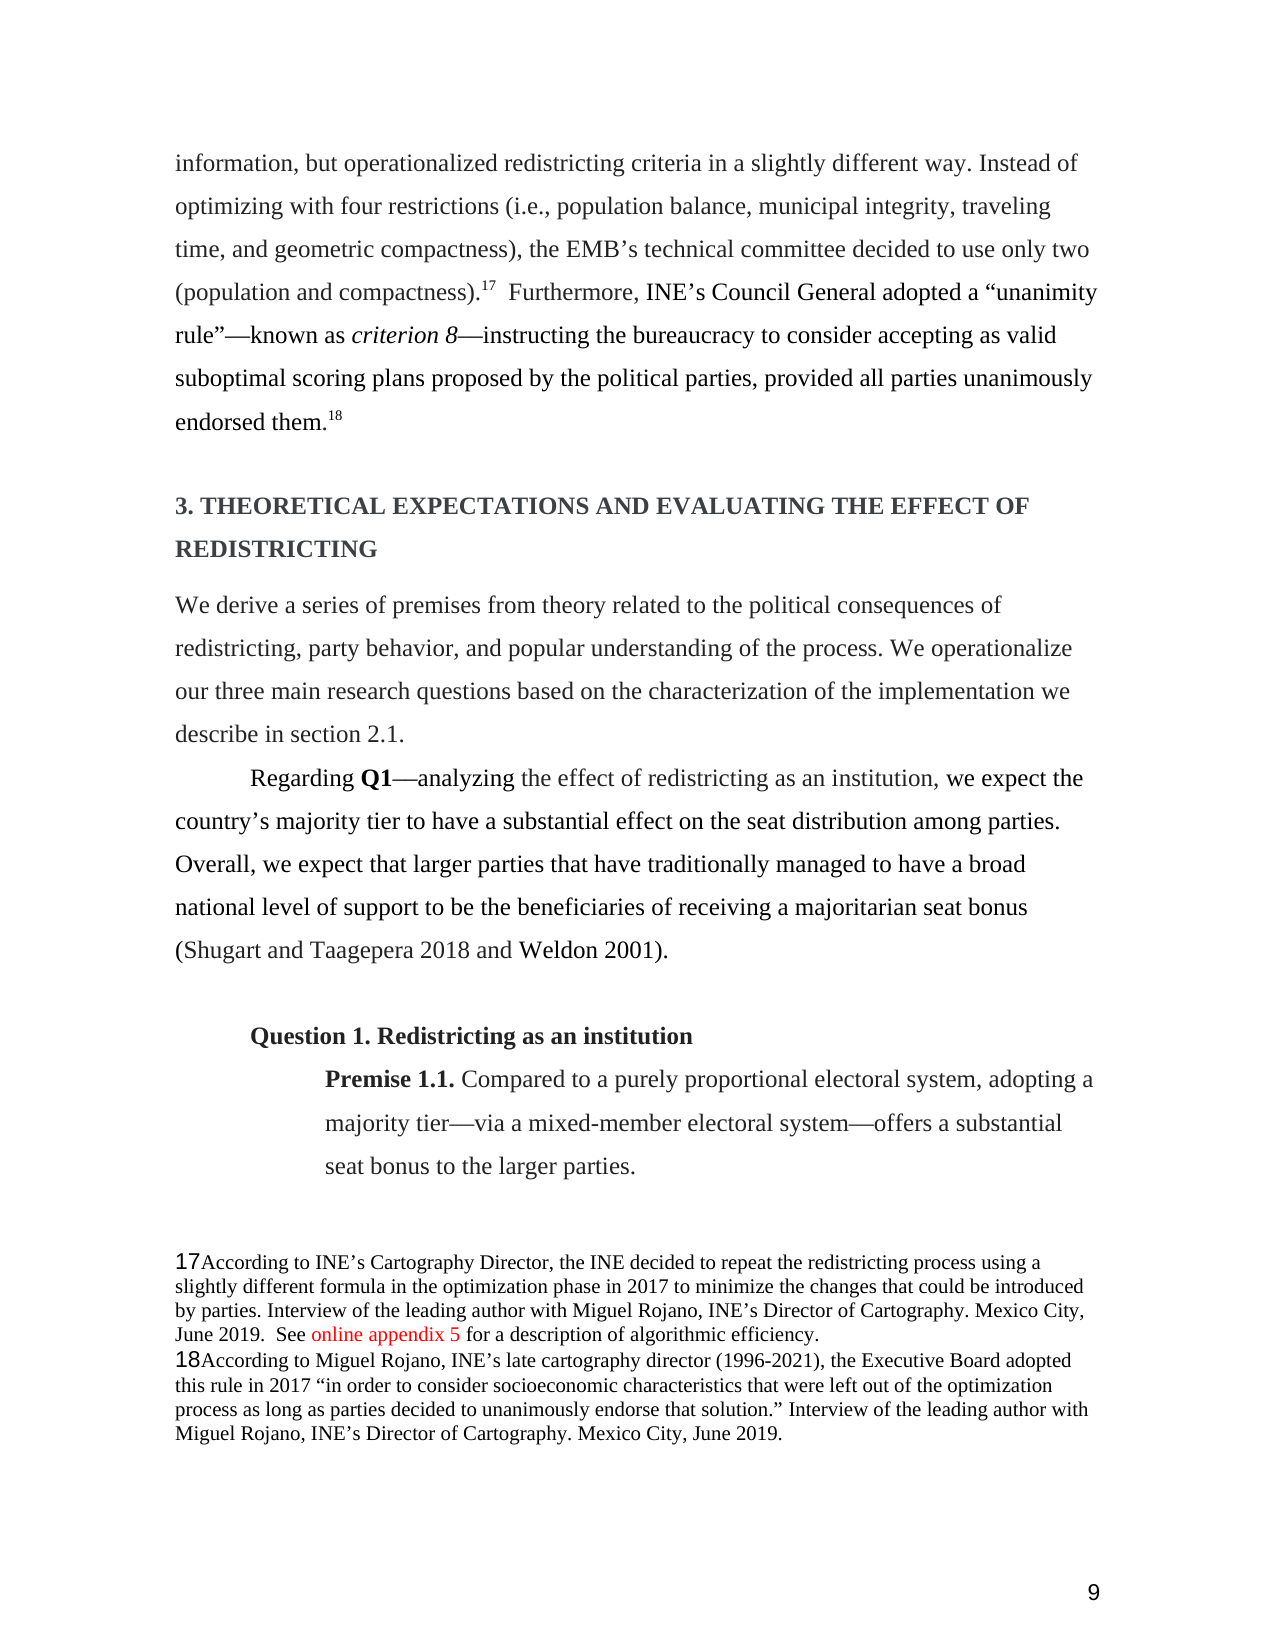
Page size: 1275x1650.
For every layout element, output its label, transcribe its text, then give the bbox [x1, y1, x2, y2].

text Regarding Q1––analyzing the effect of redistricting as an institution, we expect the country’s majority tier to have a substantial effect on the seat distribution among parties. Overall, we expect that larger parties that have traditionally managed to have a broad national level of support to be the beneficiaries of receiving a majoritarian seat bonus (Shugart and Taagepera 2018 and Weldon 2001). [175, 763, 1100, 964]
text Question 1. Redistricting as an institution [175, 1021, 1100, 1050]
text According to INE’s Cartography Director, the INE decided to repeat the redistricting process using a slightly different formula in the optimization phase in 2017 to minimize the changes that could be introduced by parties. Interview of the leading author with Miguel Rojano, INE’s Director of Cartography. Mexico City, June 2019. See online appendix 5 for a description of algorithmic efficiency. [175, 1248, 1100, 1346]
text information, but operationalized redistricting criteria in a slightly different way. Instead of optimizing with four restrictions (i.e., population balance, municipal integrity, traveling time, and geometric compactness), the EMB’s technical committee decided to use only two (population and compactness). Furthermore, INE’s Council General adopted a “unanimity rule”––known as criterion 8––instructing the bureaucracy to consider accepting as valid suboptimal scoring plans proposed by the political parties, provided all parties unanimously endorsed them. [175, 148, 1100, 435]
text We derive a series of premises from theory related to the political consequences of redistricting, party behavior, and popular understanding of the process. We operationalize our three main research questions based on the characterization of the implementation we describe in section 2.1. [175, 590, 1100, 748]
text Premise 1.1. Compared to a purely proportional electoral system, adopting a majority tier––via a mixed-member electoral system––offers a substantial seat bonus to the larger parties. [325, 1064, 1100, 1179]
subtitle 3. THEORETICAL EXPECTATIONS AND EVALUATING THE EFFECT OF REDISTRICTING [175, 491, 1100, 563]
text According to Miguel Rojano, INE’s late cartography director (1996-2021), the Executive Board adopted this rule in 2017 “in order to consider socioeconomic characteristics that were left out of the optimization process as long as parties decided to unanimously endorse that solution.” Interview of the leading author with Miguel Rojano, INE’s Director of Cartography. Mexico City, June 2019. [175, 1346, 1100, 1445]
